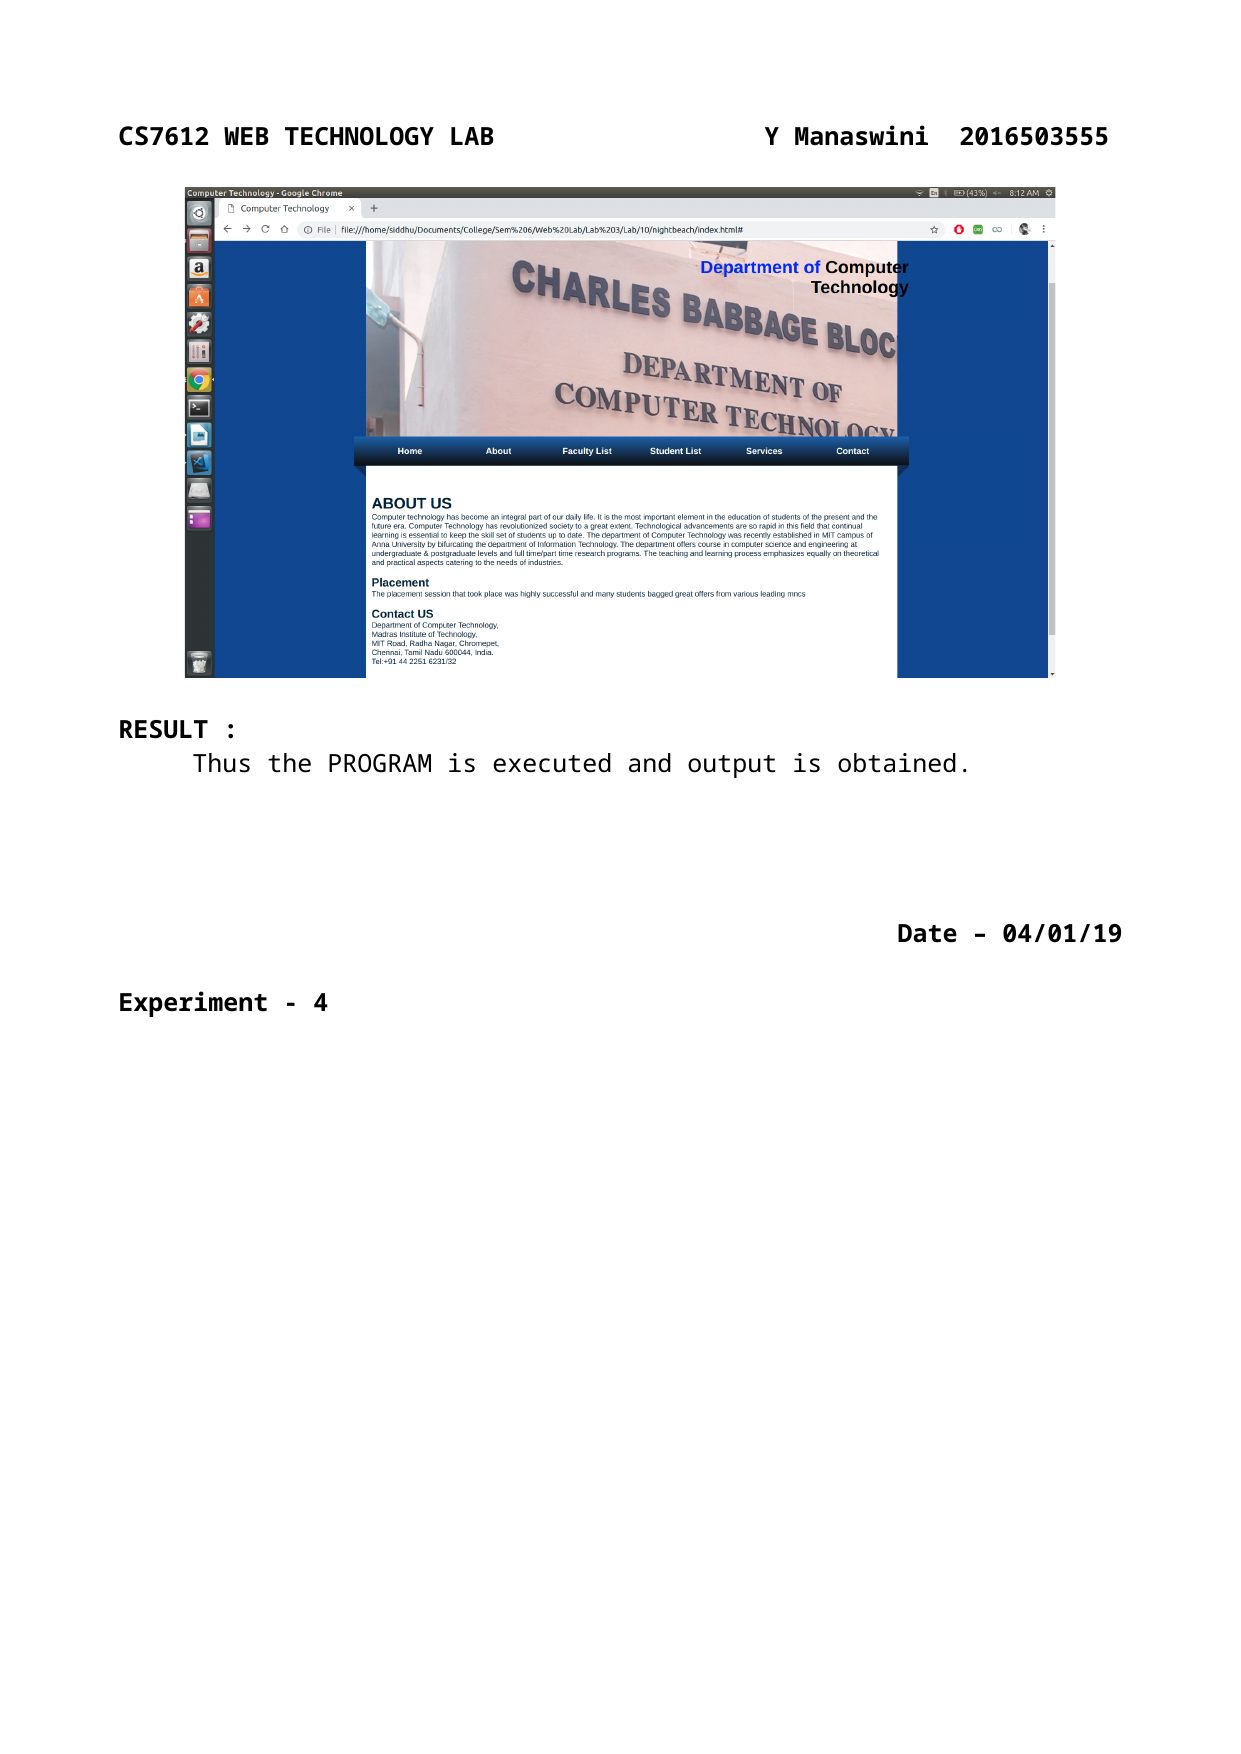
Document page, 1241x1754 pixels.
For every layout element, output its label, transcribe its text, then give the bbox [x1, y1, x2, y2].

text Date – 04/01/19 [118, 916, 1122, 950]
text Thus the PROGRAM is executed and output is obtained. [118, 746, 1122, 780]
text Experiment - 4 [118, 984, 1122, 1018]
text RESULT : [118, 712, 1122, 746]
picture [184, 187, 1056, 678]
